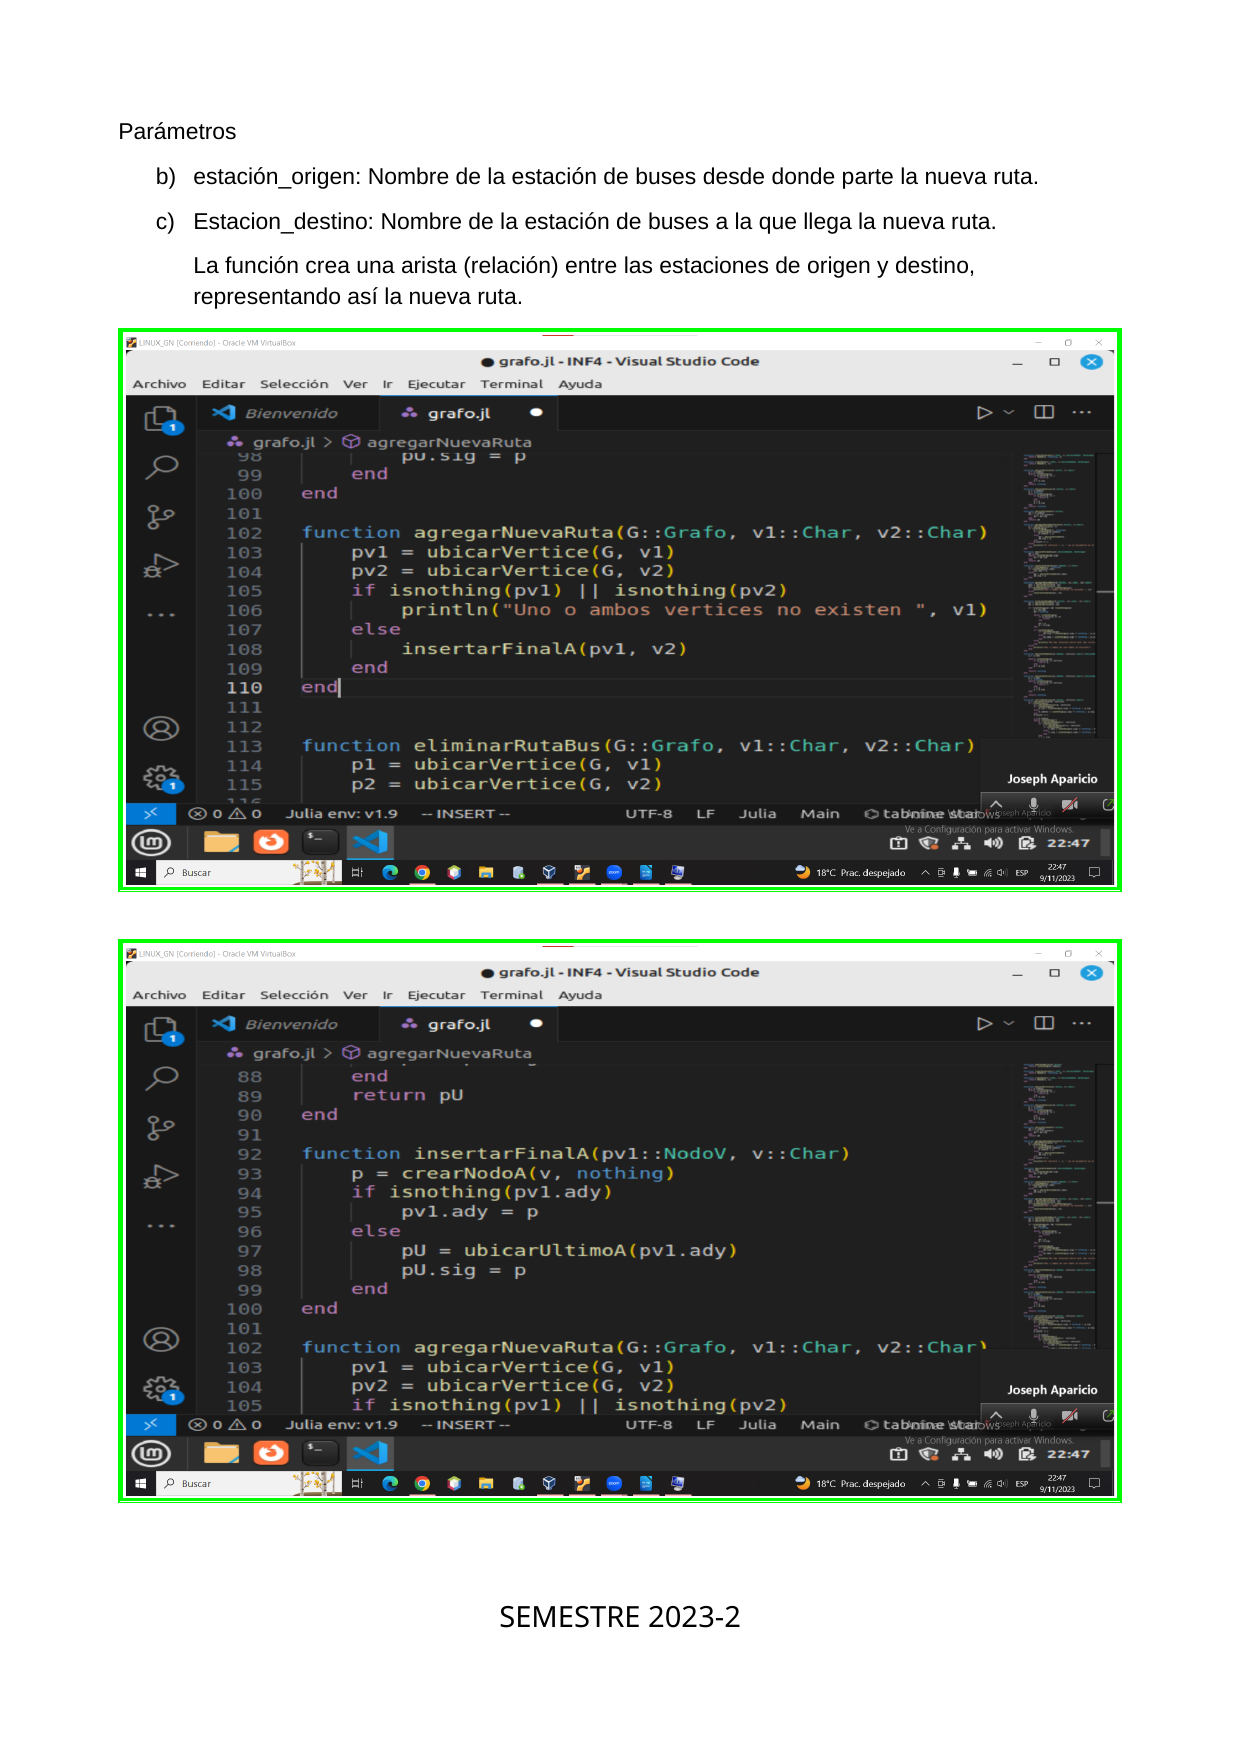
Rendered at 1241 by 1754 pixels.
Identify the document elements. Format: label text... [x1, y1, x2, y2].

text Parámetros [118, 118, 1122, 144]
list estación_origen: Nombre de la estación de buses desde donde parte la nueva ruta. [156, 163, 1122, 189]
list La función crea una arista (relación) entre las estaciones de origen y destino, representando así la nueva ruta. [156, 252, 1122, 309]
picture [126, 335, 1115, 885]
list Estacion_destino: Nombre de la estación de buses a la que llega la nueva ruta. [156, 208, 1122, 234]
picture [126, 946, 1115, 1496]
